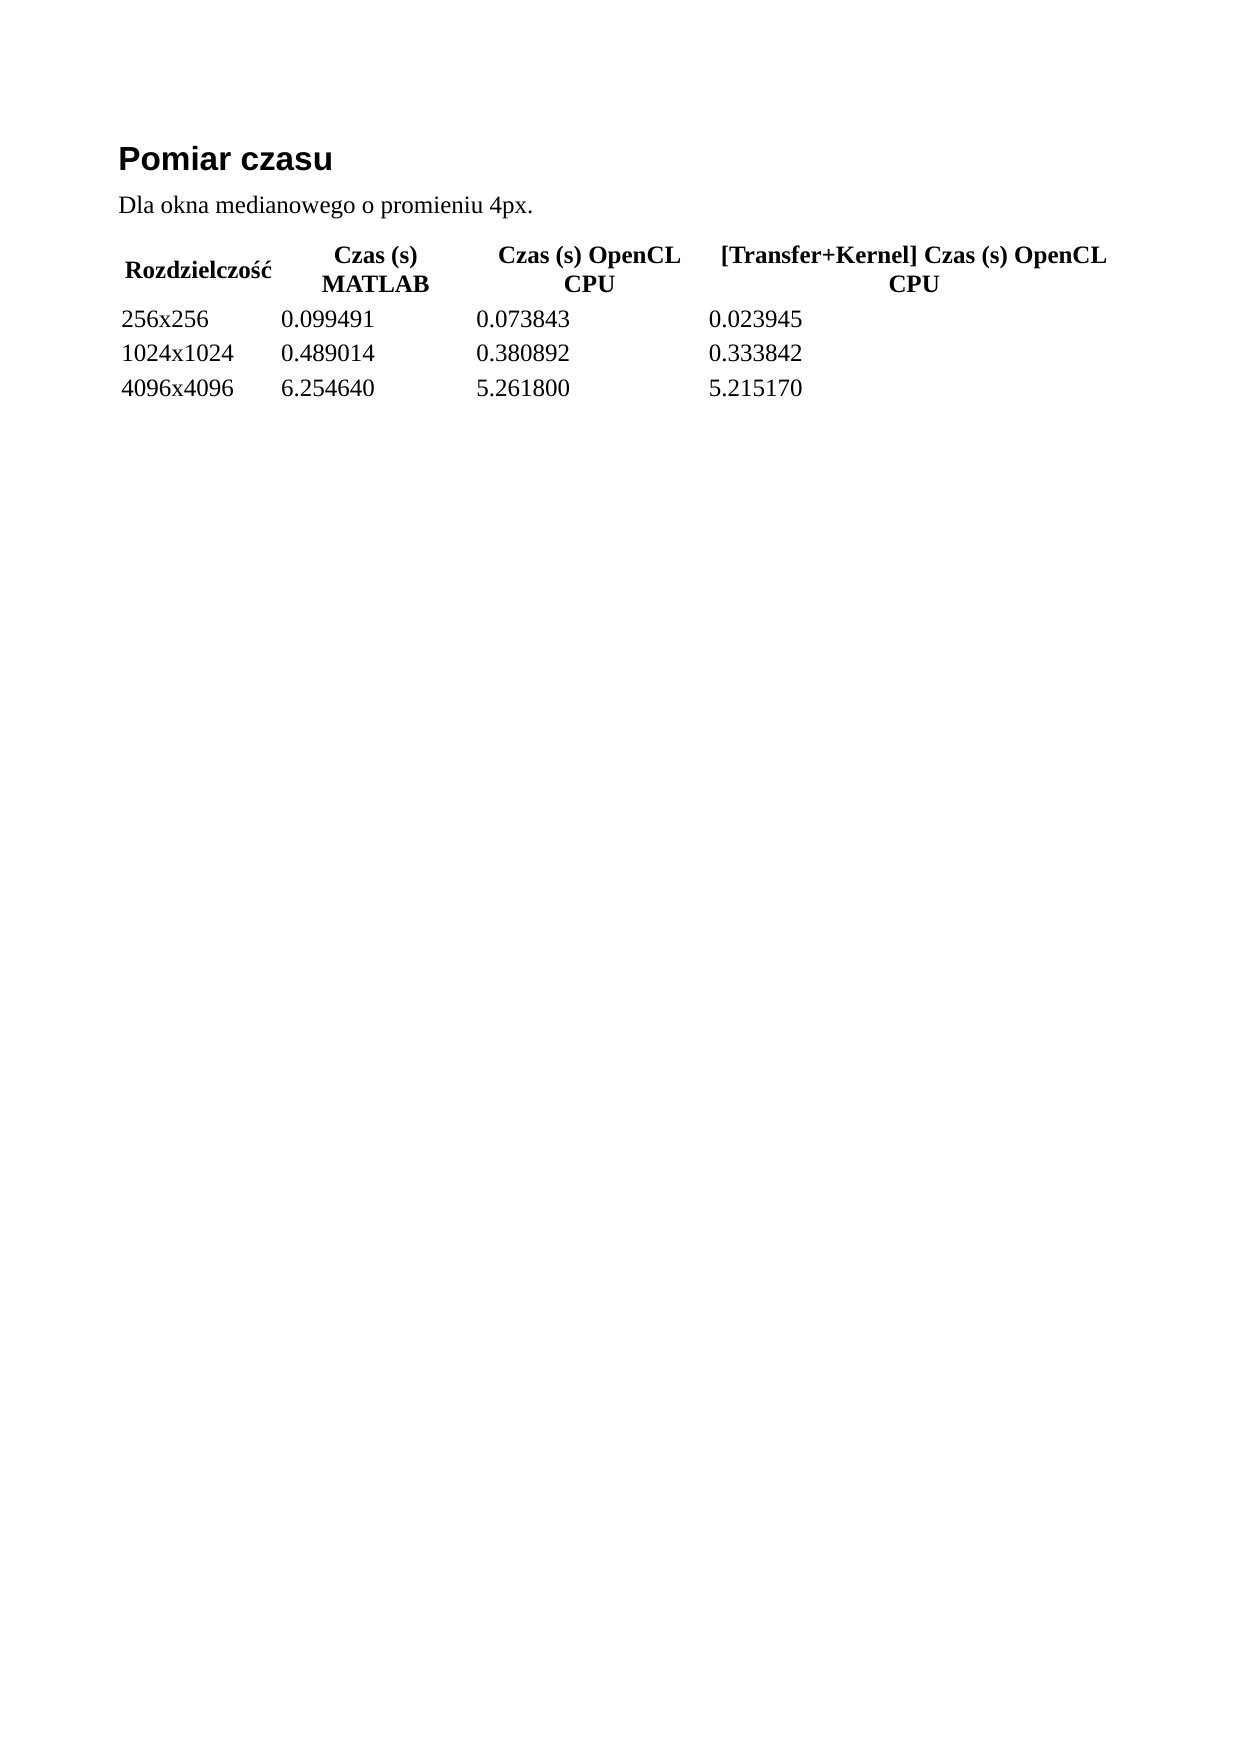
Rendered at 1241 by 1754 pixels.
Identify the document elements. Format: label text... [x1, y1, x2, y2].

table_header [Transfer+Kernel] Czas (s) OpenCL CPU [706, 238, 1122, 301]
table_cell 0.023945 [706, 301, 1122, 335]
table_header Rozdzielczość [118, 238, 278, 301]
table_cell 6.254640 [278, 370, 473, 404]
table_cell 0.099491 [278, 301, 473, 335]
table_cell 0.073843 [473, 301, 706, 335]
table_header Czas (s) MATLAB [278, 238, 473, 301]
text Dla okna medianowego o promieniu 4px. [118, 190, 1122, 219]
table_cell 256x256 [118, 301, 278, 335]
table_cell 0.333842 [706, 335, 1122, 370]
table_cell 4096x4096 [118, 370, 278, 404]
subtitle Pomiar czasu [118, 139, 1122, 177]
table_cell 5.215170 [706, 370, 1122, 404]
table_header Czas (s) OpenCL CPU [473, 238, 706, 301]
table_cell 0.489014 [278, 335, 473, 370]
table_cell 5.261800 [473, 370, 706, 404]
table_cell 1024x1024 [118, 335, 278, 370]
table_cell 0.380892 [473, 335, 706, 370]
